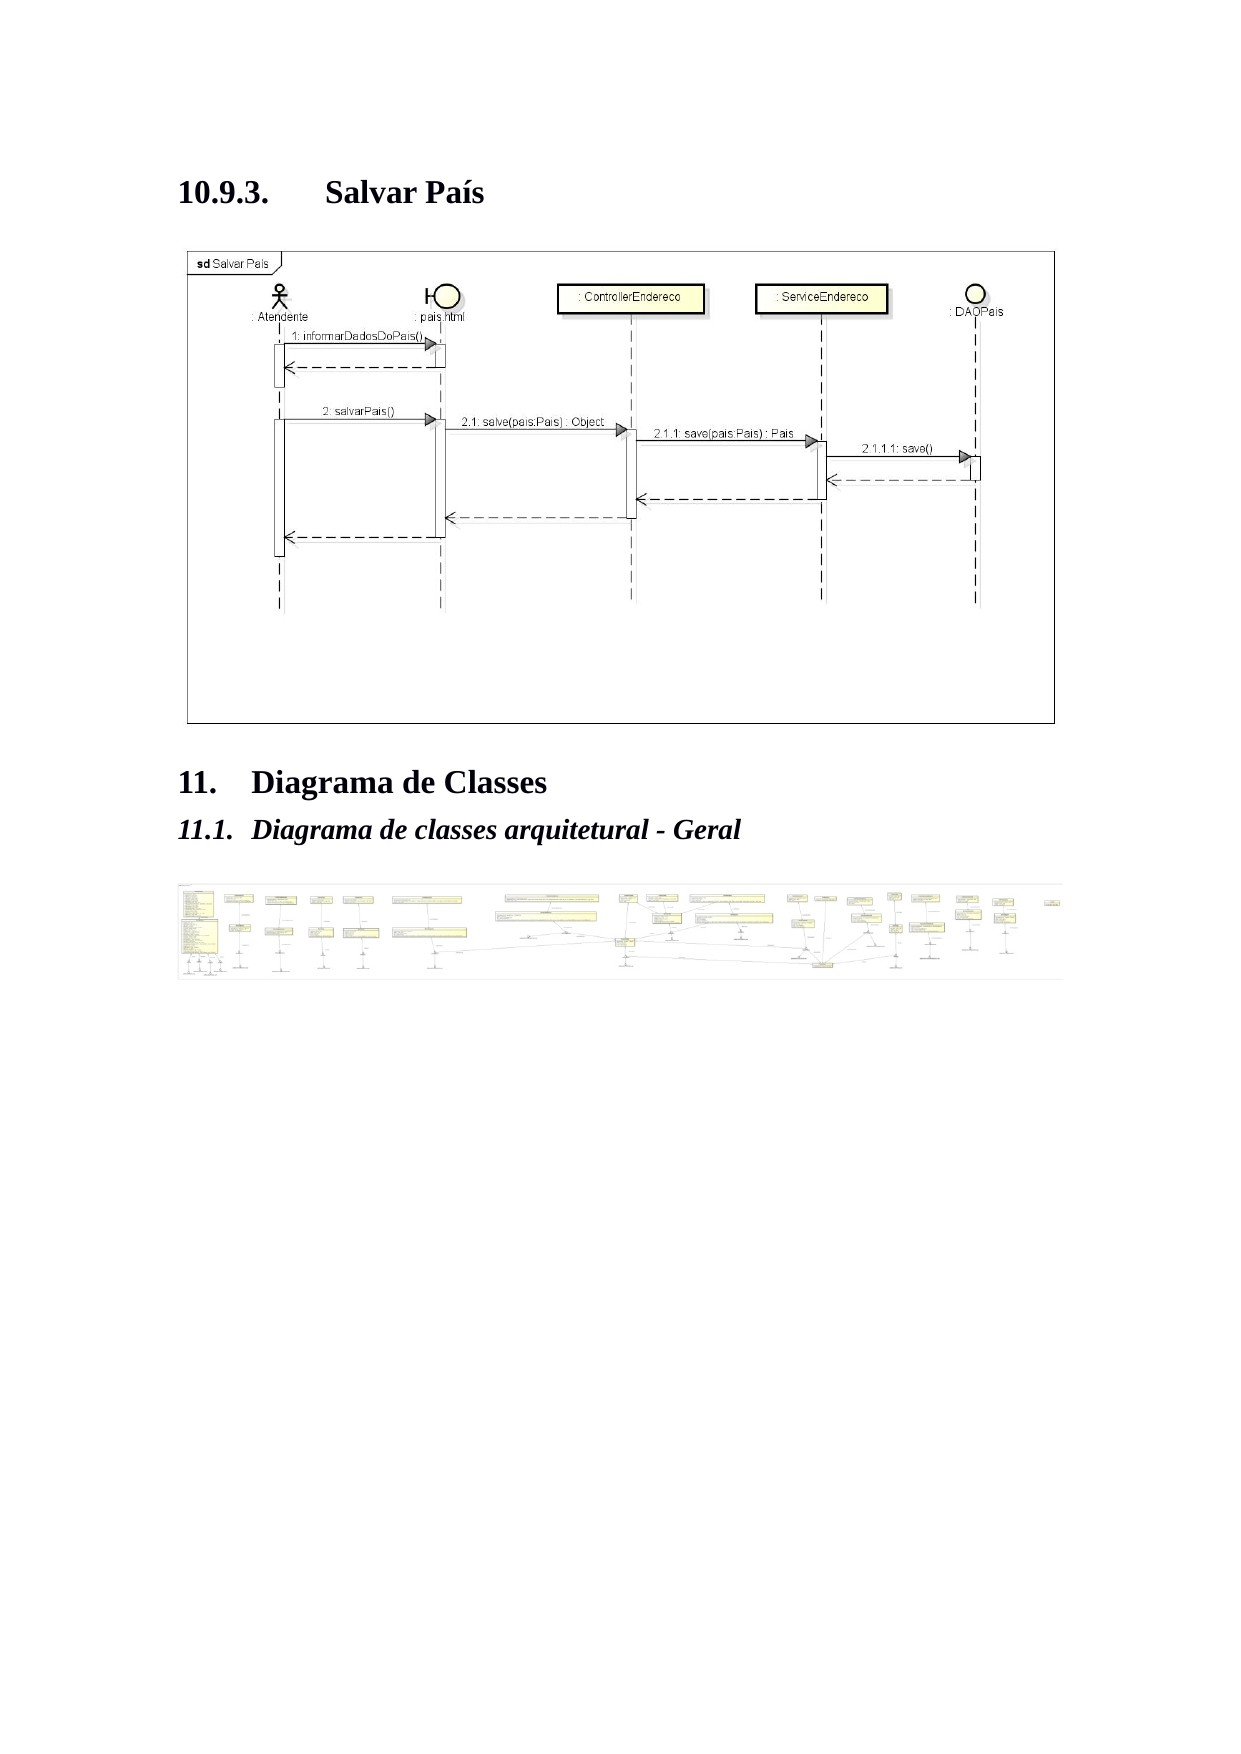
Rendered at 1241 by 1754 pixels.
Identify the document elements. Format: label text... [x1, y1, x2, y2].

picture [177, 883, 1063, 980]
text 10.9.3. Salvar País [177, 173, 1063, 211]
text 11.1. Diagrama de classes arquitetural - Geral [177, 812, 1063, 846]
text 11. Diagrama de Classes [177, 762, 1063, 800]
picture [177, 241, 1063, 732]
